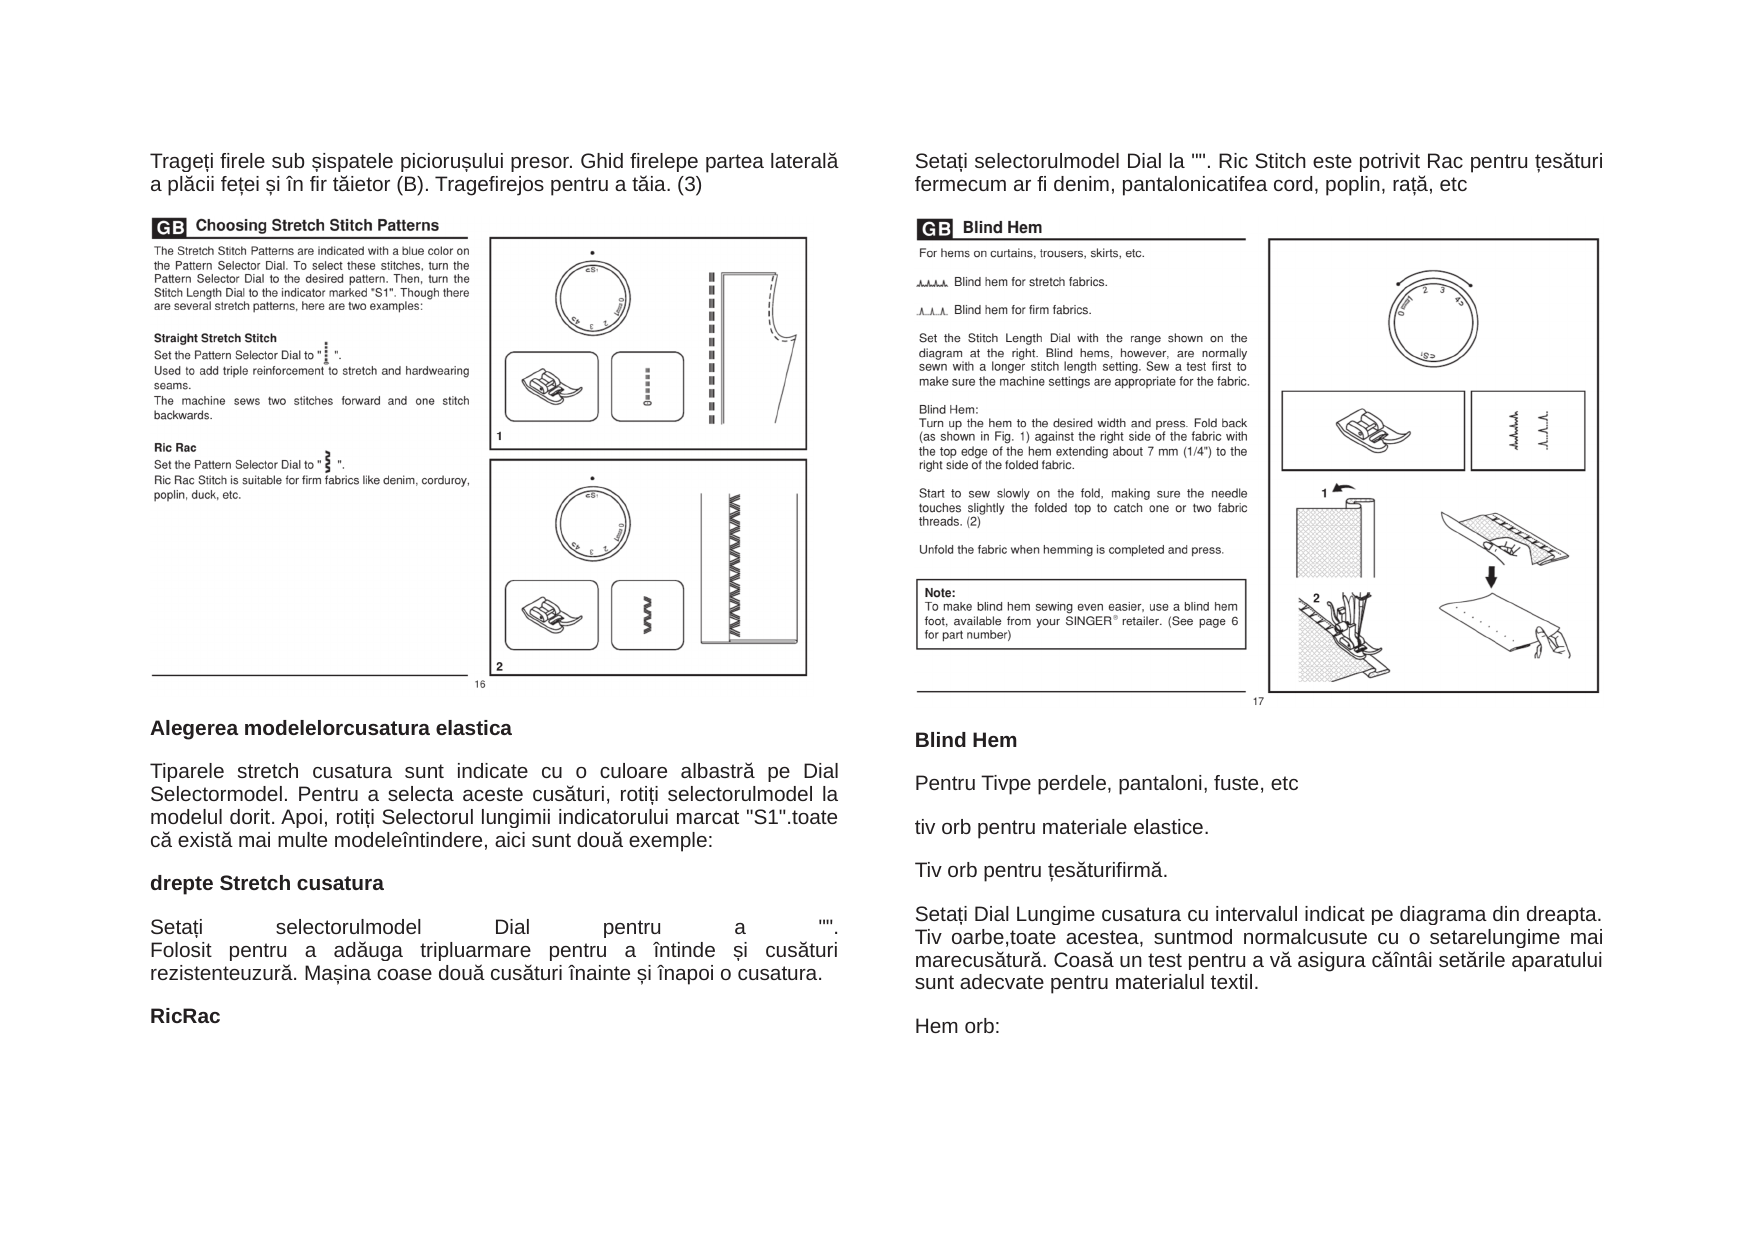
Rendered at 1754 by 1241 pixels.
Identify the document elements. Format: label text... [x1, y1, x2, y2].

text Tiv orb pentru țesăturifirmă. [914, 859, 1604, 882]
text Setați selectorulmodel Dial la "". Ric Stitch este potrivit Rac pentru țesături fermecum ar fi denim, pantalonicatifea cord, poplin, rață, etc [914, 150, 1604, 196]
text Trageți firele sub șispatele piciorușului presor. Ghid firelepe partea laterală a plăcii feței și în fir tăietor (B). Tragefirejos pentru a tăia. (3) [150, 150, 839, 196]
text Blind Hem [914, 729, 1604, 752]
text Pentru Tivpe perdele, pantaloni, fuste, etc [914, 772, 1604, 795]
text Tiparele stretch cusatura sunt indicate cu o culoare albastră pe Dial Selectormodel. Pentru a selecta aceste cusături, rotiți selectorulmodel la modelul dorit. Apoi, rotiți Selectorul lungimii indicatorului marcat "S1".toate că există mai multe modeleîntindere, aici sunt două exemple: [150, 761, 839, 852]
picture [914, 216, 1604, 708]
text tiv orb pentru materiale elastice. [914, 816, 1604, 839]
text Setați selectorulmodel Dial pentru a "". Folosit pentru a adăuga tripluarmare pentru a întinde și cusături rezistenteuzură. Mașina coase două cusături înainte și înapoi o cusatura. [150, 916, 839, 984]
text RicRac [150, 1005, 839, 1028]
picture [150, 216, 814, 697]
text Alegerea modelelorcusatura elastica [150, 717, 839, 740]
text drepte Stretch cusatura [150, 873, 839, 895]
text Hem orb: [914, 1015, 1604, 1038]
text Setați Dial Lungime cusatura cu intervalul indicat pe diagrama din dreapta. Tiv oarbe,toate acestea, suntmod normalcusute cu o setarelungime mai marecusătură. Coasă un test pentru a vă asigura căîntâi setările aparatului sunt adecvate pentru materialul textil. [914, 903, 1604, 994]
